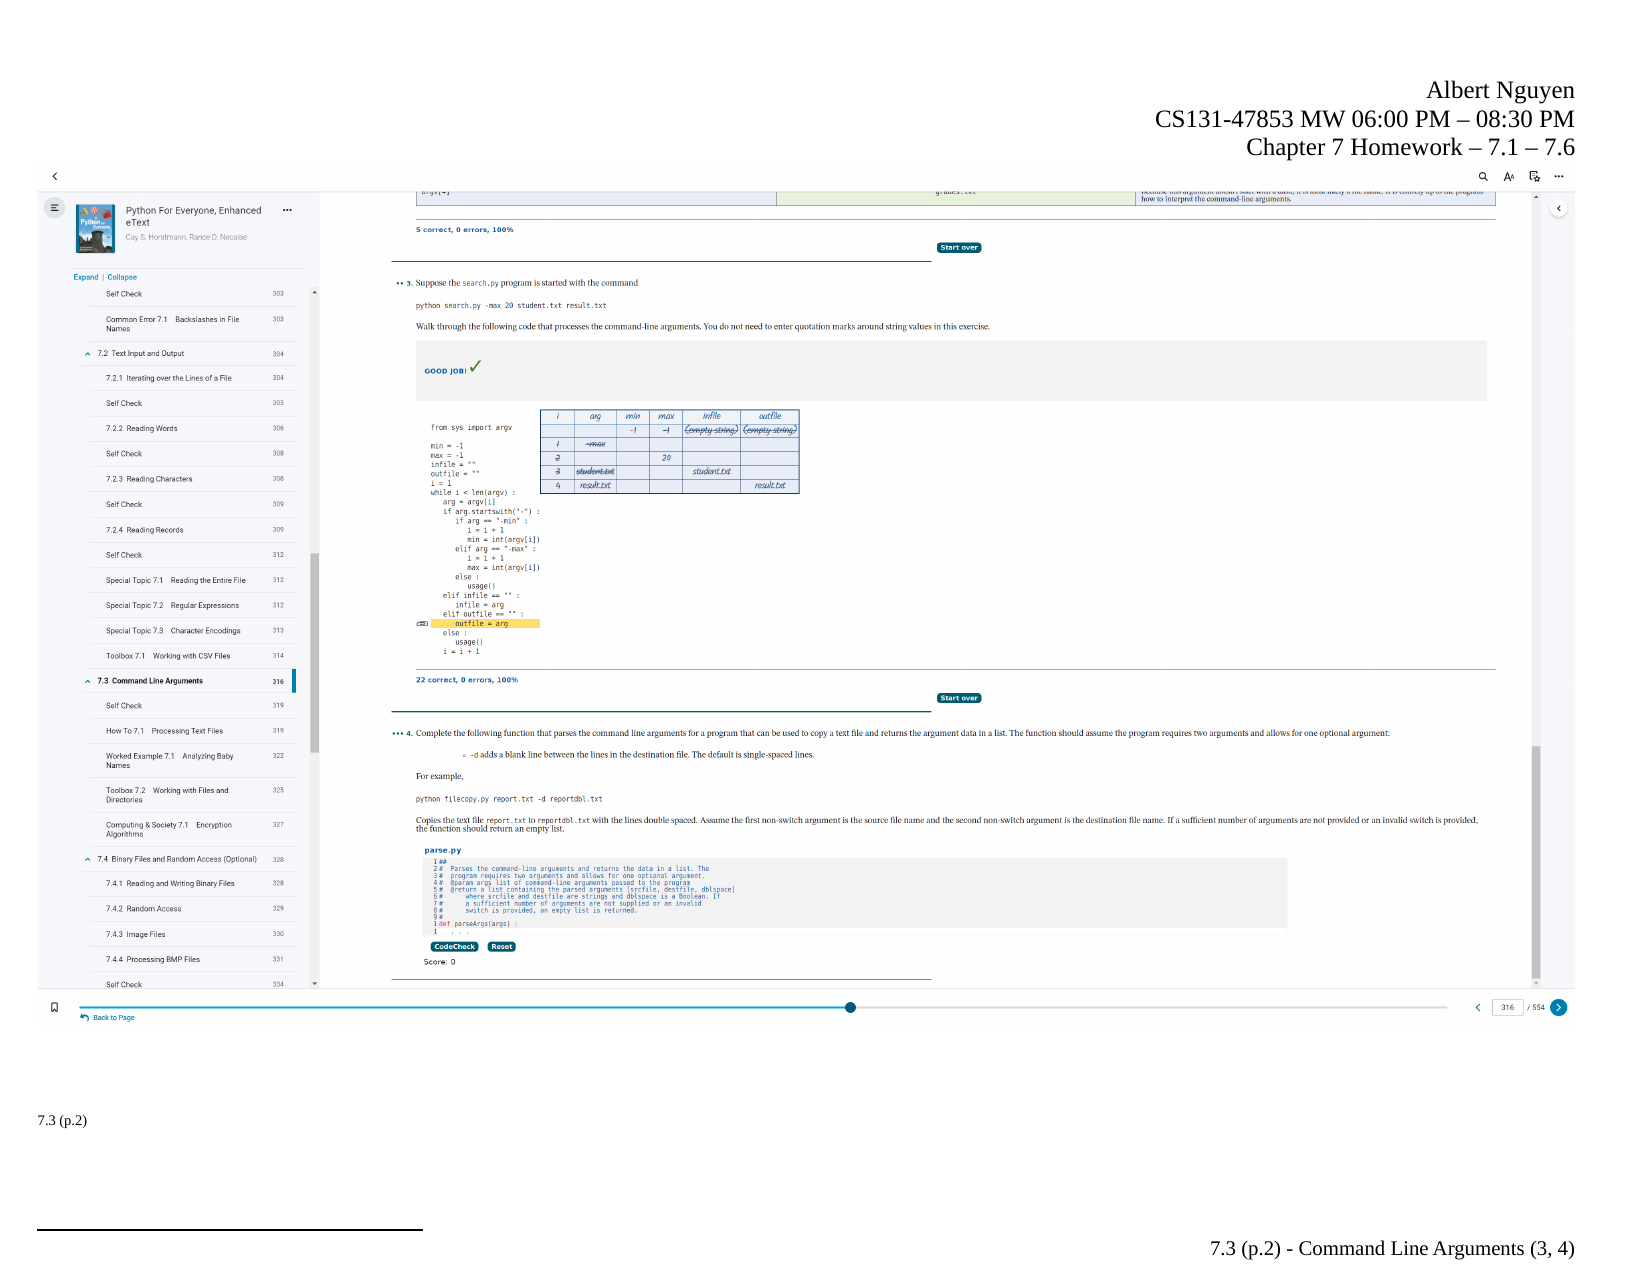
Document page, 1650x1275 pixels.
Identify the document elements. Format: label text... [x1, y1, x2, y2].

picture [37, 161, 1575, 1026]
text - Command Line Arguments (3, 4) [37, 1236, 1575, 1260]
